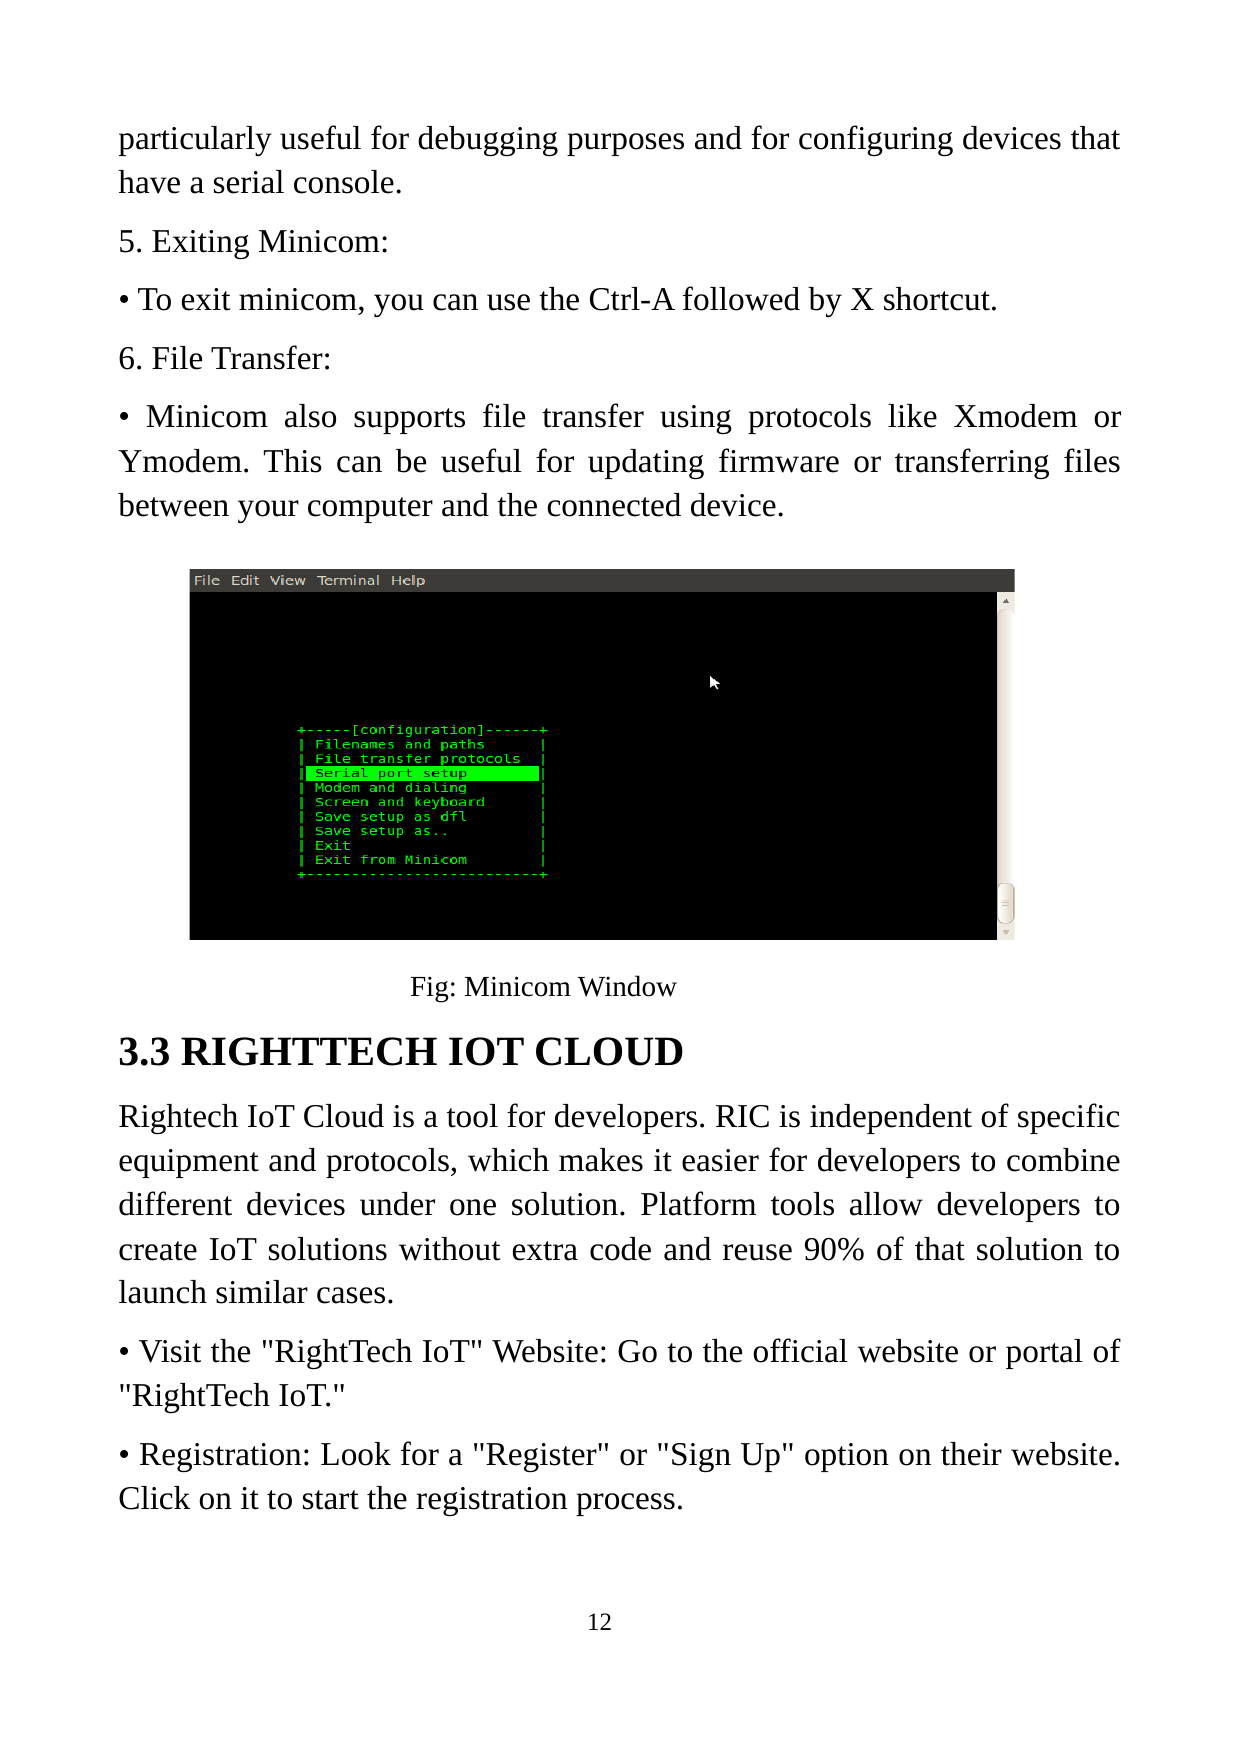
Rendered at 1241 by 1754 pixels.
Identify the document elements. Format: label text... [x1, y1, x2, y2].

text 3.3 RIGHTTECH IOT CLOUD [118, 1027, 1122, 1075]
text Fig: Minicom Window [118, 957, 1122, 1005]
text particularly useful for debugging purposes and for configuring devices that have a serial console. [118, 118, 1122, 201]
text • Registration: Look for a "Register" or "Sign Up" option on their website. Click on it to start the registration process. [118, 1434, 1122, 1517]
picture [189, 569, 1015, 940]
text • To exit minicom, you can use the Ctrl-A followed by X shortcut. [118, 279, 1122, 318]
text • Visit the "RightTech IoT" Website: Go to the official website or portal of "RightTech IoT." [118, 1331, 1122, 1414]
text 6. File Transfer: [118, 338, 1122, 376]
text • Minicom also supports file transfer using protocols like Xmodem or Ymodem. This can be useful for updating firmware or transferring files between your computer and the connected device. [118, 397, 1122, 523]
text 5. Exiting Minicom: [118, 221, 1122, 259]
text Rightech IoT Cloud is a tool for developers. RIC is independent of specific equipment and protocols, which makes it easier for developers to combine different devices under one solution. Platform tools allow developers to create IoT solutions without extra code and reuse 90% of that solution to launch similar cases. [118, 1097, 1122, 1311]
